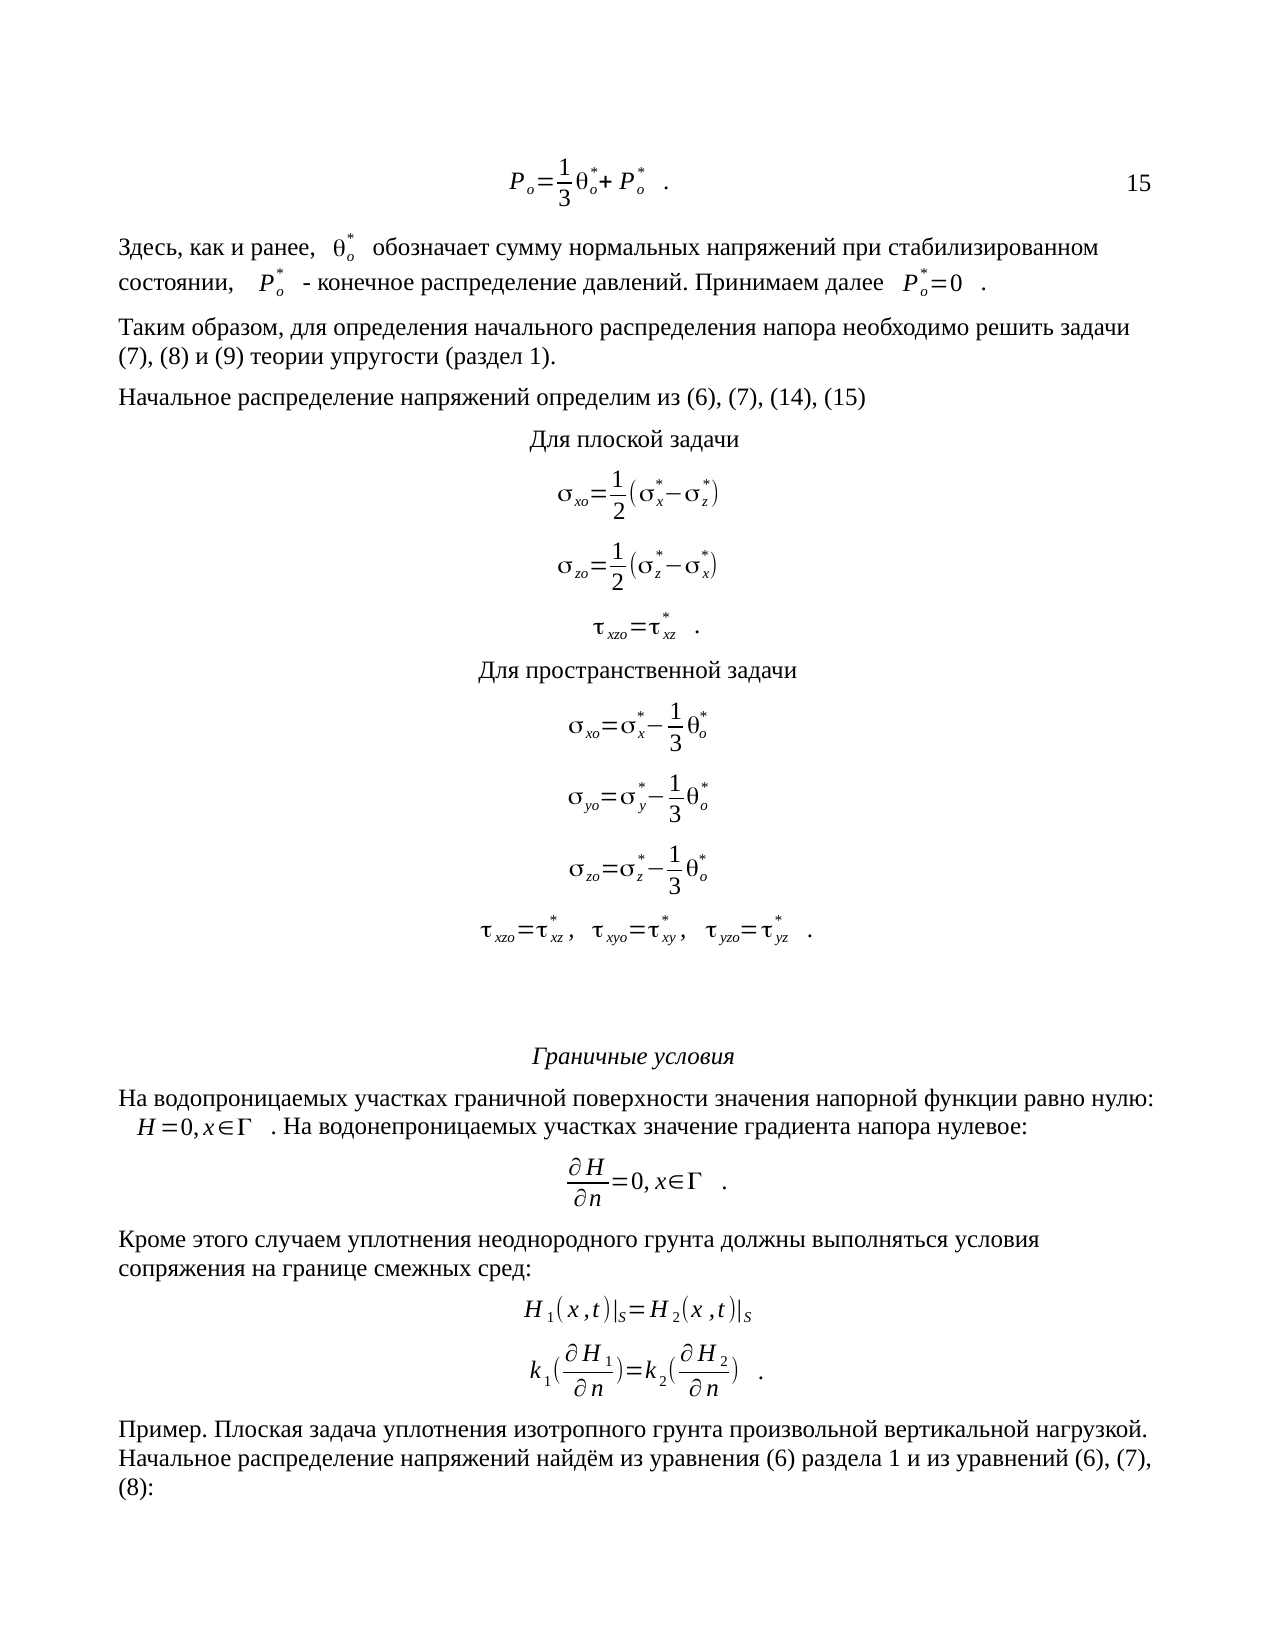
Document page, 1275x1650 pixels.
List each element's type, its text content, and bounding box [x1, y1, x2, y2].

table_header 15 [1041, 147, 1157, 230]
text Кроме этого случаем уплотнения неоднородного грунта должны выполняться условия сопряжения на границе смежных сред: [118, 1224, 1157, 1282]
text . [118, 911, 1157, 946]
text Таким образом, для определения начального распределения напора необходимо решить задачи (7), (8) и (9) теории упругости (раздел 1). [118, 312, 1157, 370]
text . [118, 1339, 1157, 1402]
text Начальное распределение напряжений определим из (6), (7), (14), (15) [118, 382, 1157, 411]
text Пример. Плоская задача уплотнения изотропного грунта произвольной вертикальной нагрузкой. Начальное распределение напряжений найдём из уравнения (6) раздела 1 и из уравнений (6), (7), (8): [118, 1414, 1157, 1500]
text Для плоской задачи [118, 424, 1157, 452]
text . [118, 608, 1157, 643]
text Для пространственной задачи [118, 656, 1157, 684]
text . [118, 1153, 1157, 1212]
table_header . [118, 147, 1041, 230]
text Граничные условия [118, 1041, 1157, 1070]
text На водопроницаемых участках граничной поверхности значения напорной функции равно нулю:. На водонепроницаемых участках значение градиента напора нулевое: [118, 1083, 1157, 1140]
text Здесь, как и ранее,обозначает сумму нормальных напряжений при стабилизированном состоянии, - конечное распределение давлений. Принимаем далее. [118, 230, 1157, 300]
